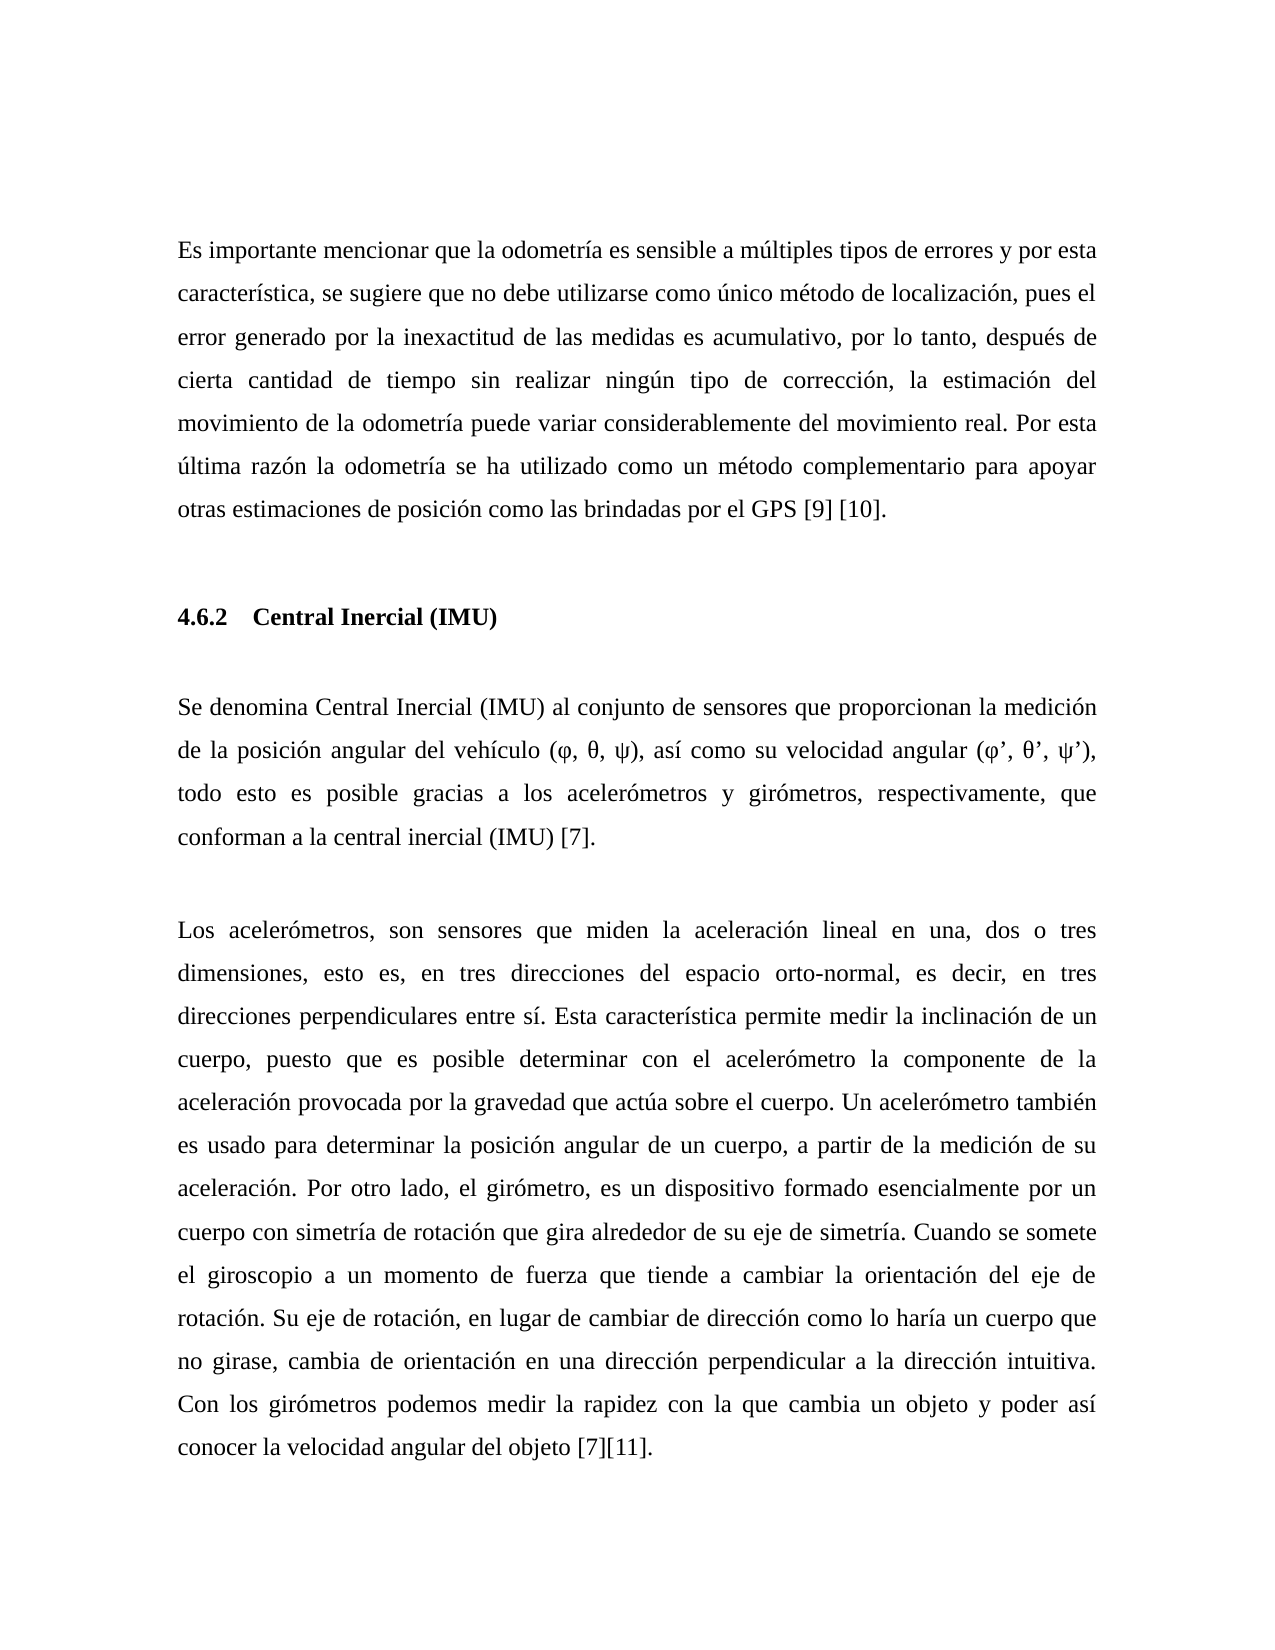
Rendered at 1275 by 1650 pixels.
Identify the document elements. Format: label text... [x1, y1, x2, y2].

text Es importante mencionar que la odometría es sensible a múltiples tipos de errores y por esta característica, se sugiere que no debe utilizarse como único método de localización, pues el error generado por la inexactitud de las medidas es acumulativo, por lo tanto, después de cierta cantidad de tiempo sin realizar ningún tipo de corrección, la estimación del movimiento de la odometría puede variar considerablemente del movimiento real. Por esta última razón la odometría se ha utilizado como un método complementario para apoyar otras estimaciones de posición como las brindadas por el GPS [9] [10]. [177, 235, 1098, 523]
subtitle Central Inercial (IMU) [177, 602, 1098, 631]
text Se denomina Central Inercial (IMU) al conjunto de sensores que proporcionan la medición de la posición angular del vehículo (φ, θ, ψ), así como su velocidad angular (φ’, θ’, ψ’), todo esto es posible gracias a los acelerómetros y girómetros, respectivamente, que conforman a la central inercial (IMU) [7]. [177, 692, 1098, 850]
text Los acelerómetros, son sensores que miden la aceleración lineal en una, dos o tres dimensiones, esto es, en tres direcciones del espacio orto-normal, es decir, en tres direcciones perpendiculares entre sí. Esta característica permite medir la inclinación de un cuerpo, puesto que es posible determinar con el acelerómetro la componente de la aceleración provocada por la gravedad que actúa sobre el cuerpo. Un acelerómetro también es usado para determinar la posición angular de un cuerpo, a partir de la medición de su aceleración. Por otro lado, el girómetro, es un dispositivo formado esencialmente por un cuerpo con simetría de rotación que gira alrededor de su eje de simetría. Cuando se somete el giroscopio a un momento de fuerza que tiende a cambiar la orientación del eje de rotación. Su eje de rotación, en lugar de cambiar de dirección como lo haría un cuerpo que no girase, cambia de orientación en una dirección perpendicular a la dirección intuitiva. Con los girómetros podemos medir la rapidez con la que cambia un objeto y poder así conocer la velocidad angular del objeto [7][11]. [177, 915, 1098, 1461]
